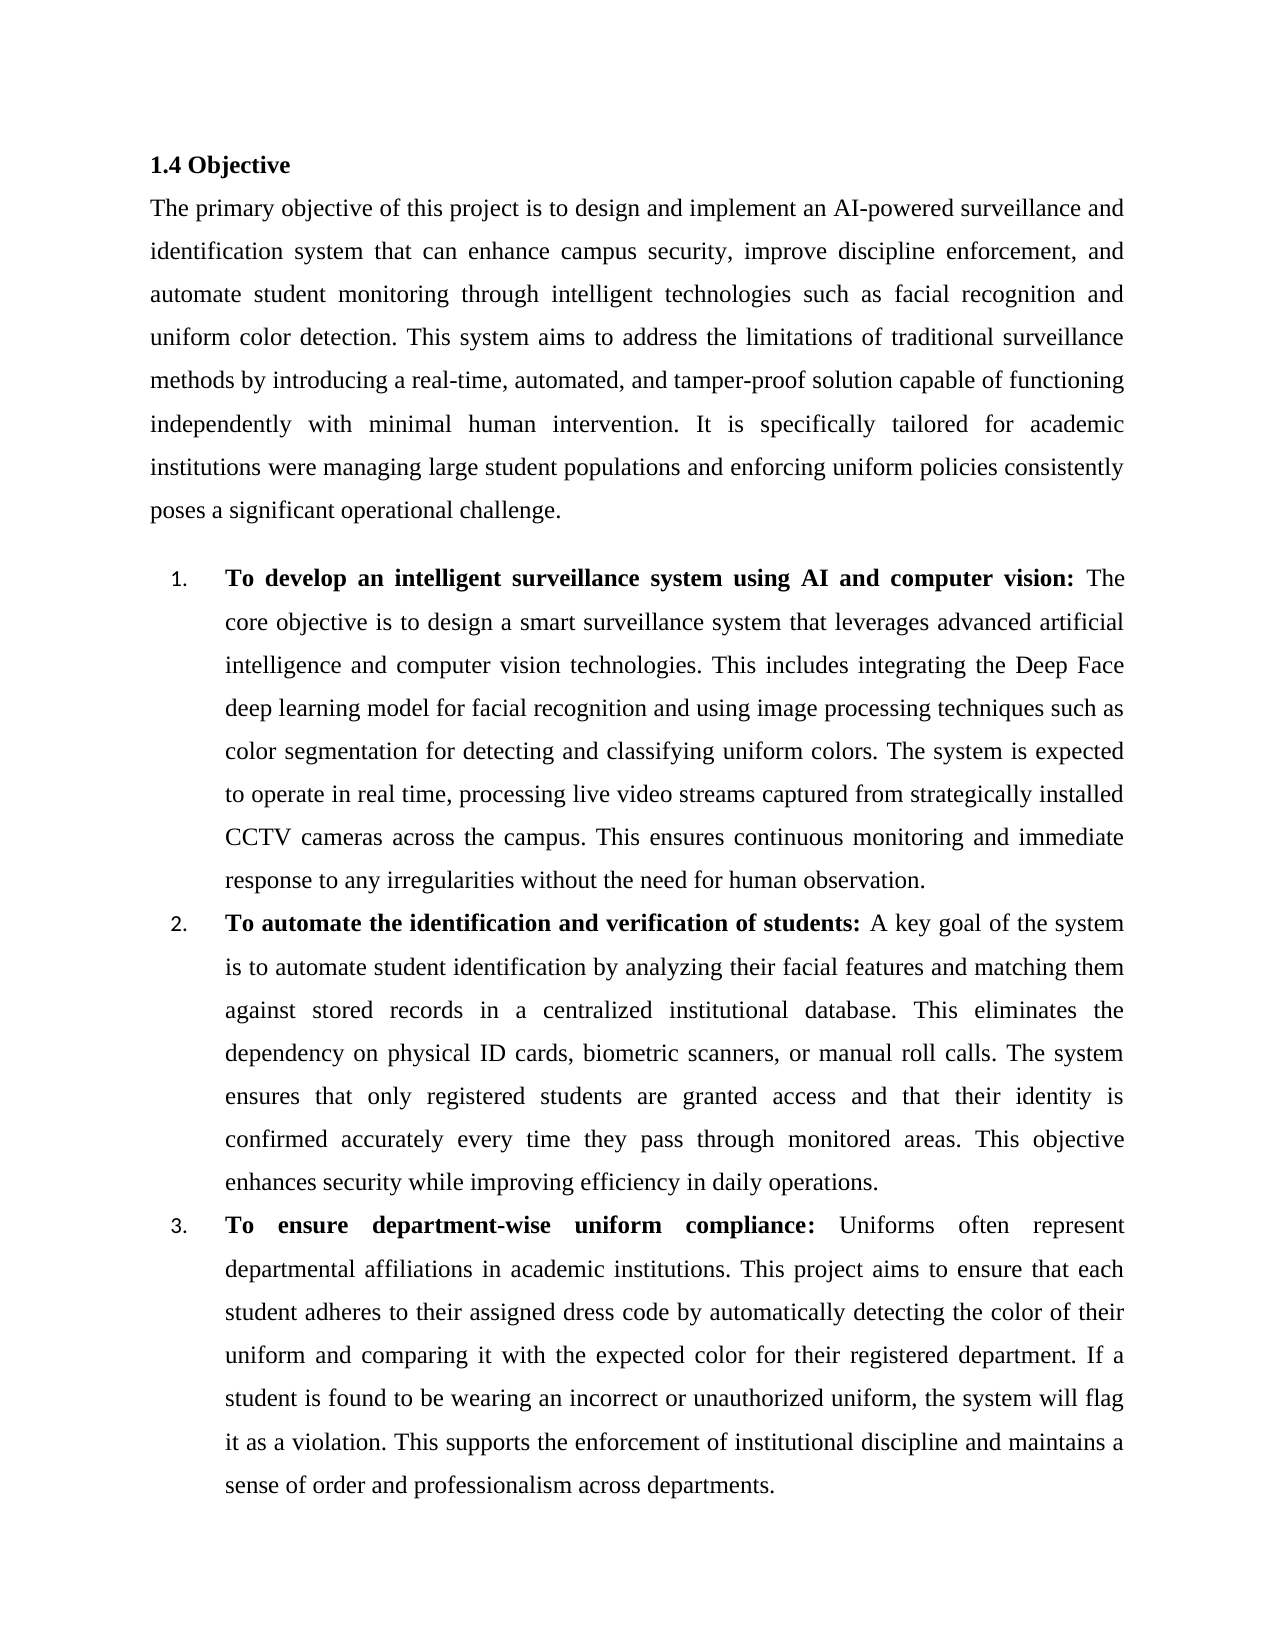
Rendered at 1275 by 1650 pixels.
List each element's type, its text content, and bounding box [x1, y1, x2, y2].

text The primary objective of this project is to design and implement an AI-powered surveillance and identification system that can enhance campus security, improve discipline enforcement, and automate student monitoring through intelligent technologies such as facial recognition and uniform color detection. This system aims to address the limitations of traditional surveillance methods by introducing a real-time, automated, and tamper-proof solution capable of functioning independently with minimal human intervention. It is specifically tailored for academic institutions were managing large student populations and enforcing uniform policies consistently poses a significant operational challenge. [150, 193, 1125, 524]
list To automate the identification and verification of students: A key goal of the system is to automate student identification by analyzing their facial features and matching them against stored records in a centralized institutional database. This eliminates the dependency on physical ID cards, biometric scanners, or manual roll calls. The system ensures that only registered students are granted access and that their identity is confirmed accurately every time they pass through monitored areas. This objective enhances security while improving efficiency in daily operations. [187, 908, 1125, 1196]
list To ensure department-wise uniform compliance: Uniforms often represent departmental affiliations in academic institutions. This project aims to ensure that each student adheres to their assigned dress code by automatically detecting the color of their uniform and comparing it with the expected color for their registered department. If a student is found to be wearing an incorrect or unauthorized uniform, the system will flag it as a violation. This supports the enforcement of institutional discipline and maintains a sense of order and professionalism across departments. [187, 1211, 1125, 1498]
list To develop an intelligent surveillance system using AI and computer vision: The core objective is to design a smart surveillance system that leverages advanced artificial intelligence and computer vision technologies. This includes integrating the Deep Face deep learning model for facial recognition and using image processing techniques such as color segmentation for detecting and classifying uniform colors. The system is expected to operate in real time, processing live video streams captured from strategically installed CCTV cameras across the campus. This ensures continuous monitoring and immediate response to any irregularities without the need for human observation. [187, 563, 1125, 894]
text 1.4 Objective [150, 150, 1125, 179]
